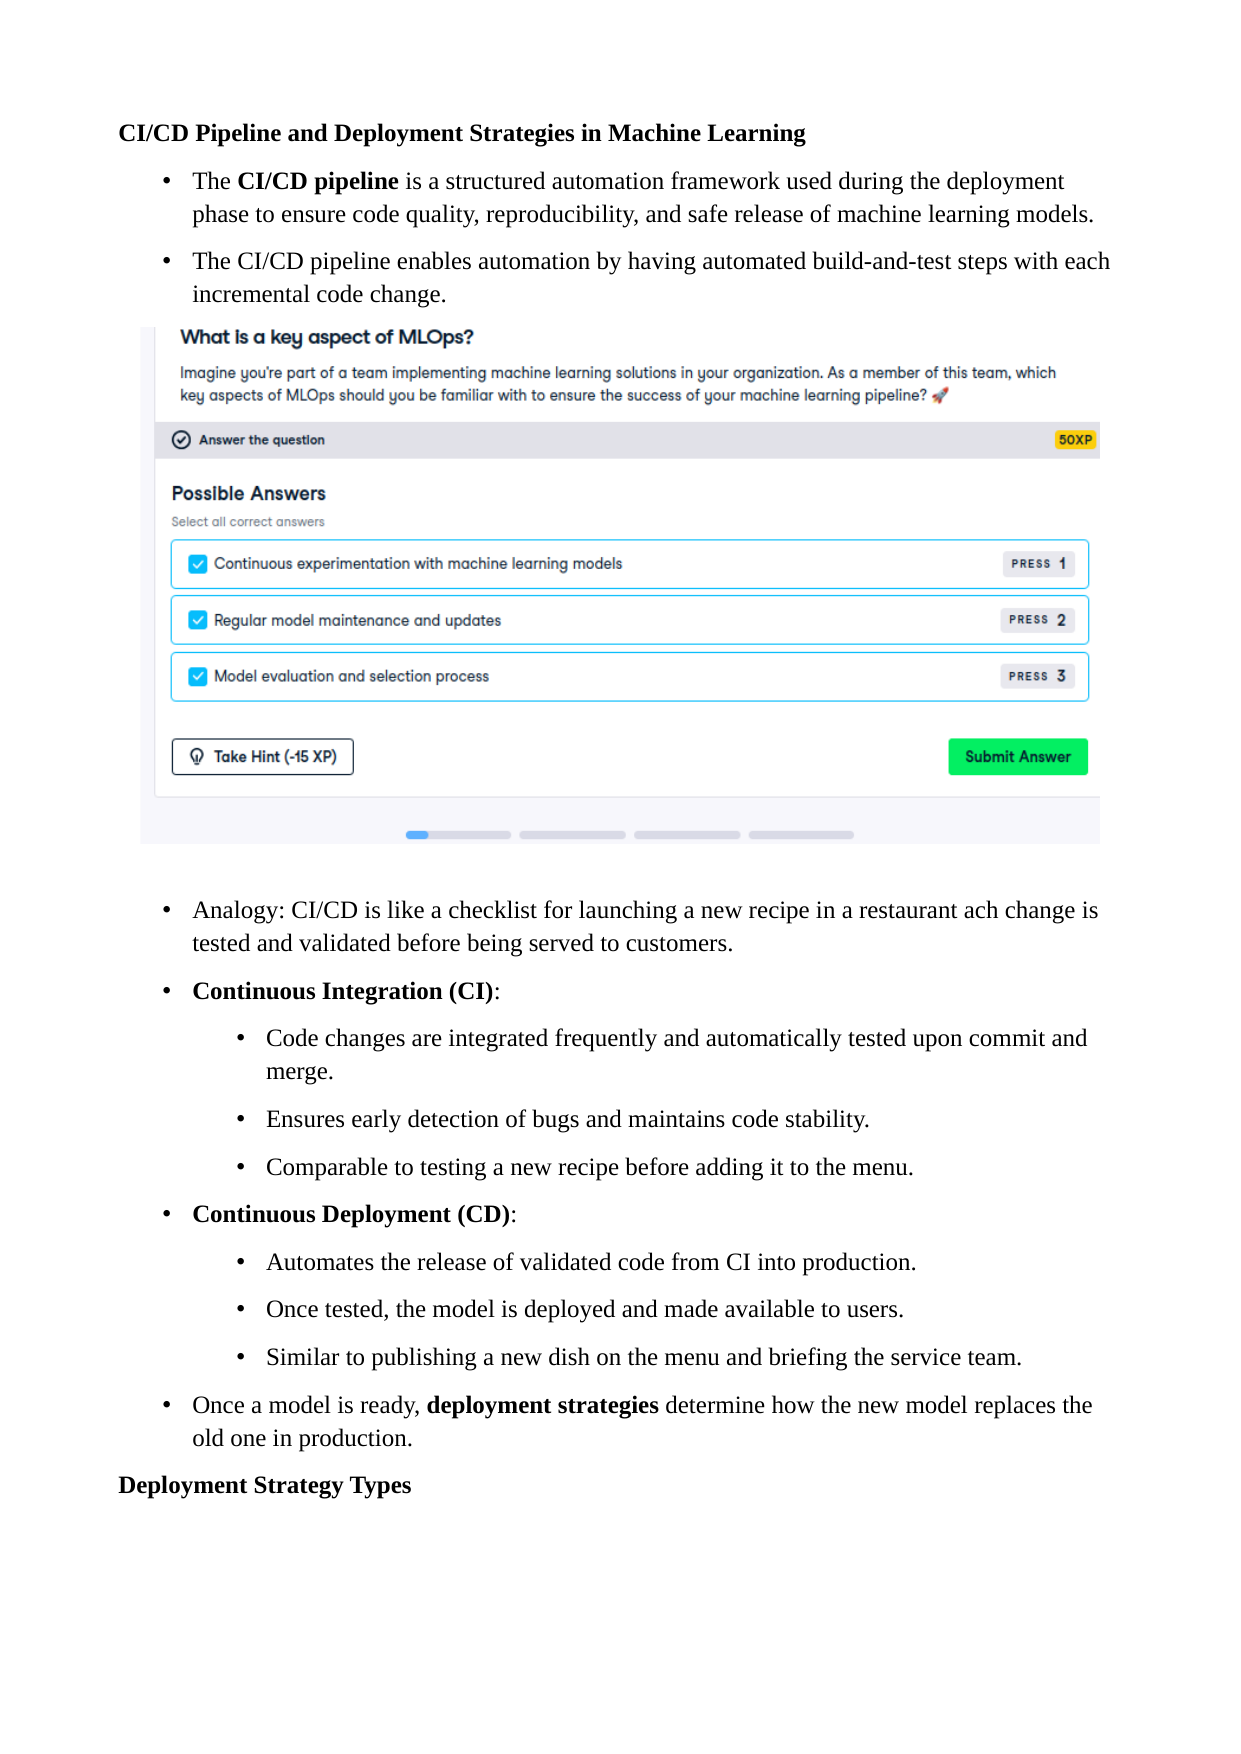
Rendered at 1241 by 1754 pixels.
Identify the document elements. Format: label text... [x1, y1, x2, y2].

list Once a model is ready, deployment strategies determine how the new model replaces the old one in production. [162, 1390, 1122, 1451]
list Ensures early detection of bugs and maintains code stability. [236, 1104, 1122, 1133]
list Automates the release of validated code from CI into production. [236, 1247, 1122, 1276]
list The CI/CD pipeline is a structured automation framework used during the deployment phase to ensure code quality, reproducibility, and safe release of machine learning models. [162, 166, 1122, 227]
list The CI/CD pipeline enables automation by having automated build-and-test steps with each incremental code change. [162, 246, 1122, 308]
list Code changes are integrated frequently and automatically tested upon commit and merge. [236, 1023, 1122, 1085]
list Continuous Deployment (CD): [162, 1199, 1122, 1228]
list Continuous Integration (CI): [162, 976, 1122, 1004]
text CI/CD Pipeline and Deployment Strategies in Machine Learning [118, 118, 1122, 147]
list Once tested, the model is deployed and made available to users. [236, 1294, 1122, 1323]
text Deployment Strategy Types [118, 1470, 1122, 1499]
picture [140, 327, 1100, 844]
list Similar to publishing a new dish on the menu and briefing the service team. [236, 1342, 1122, 1371]
list Comparable to testing a new recipe before adding it to the menu. [236, 1152, 1122, 1180]
list Analogy: CI/CD is like a checklist for launching a new recipe in a restaurant ach change is tested and validated before being served to customers. [162, 895, 1122, 957]
